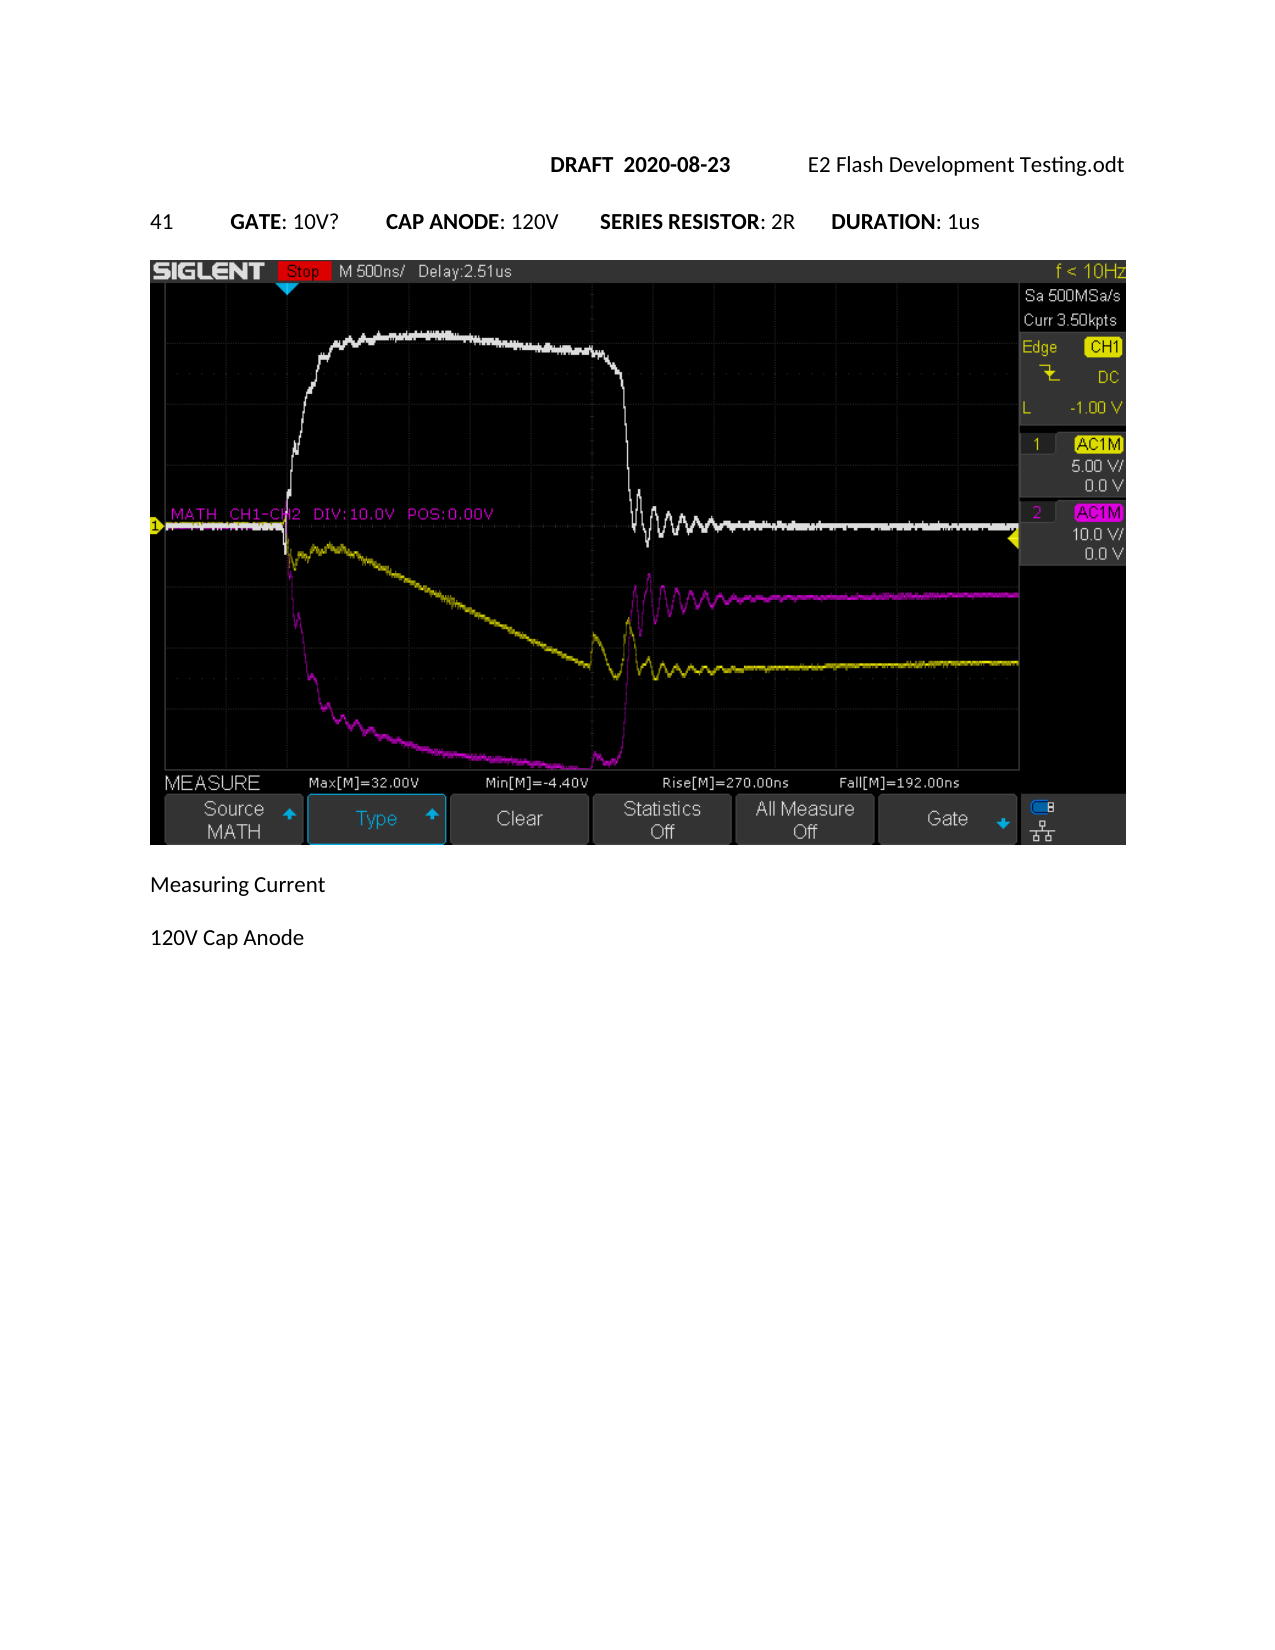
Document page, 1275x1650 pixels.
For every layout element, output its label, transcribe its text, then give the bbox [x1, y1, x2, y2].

picture [150, 260, 1126, 845]
text Measuring Current [150, 870, 1125, 898]
picture [309, 796, 444, 843]
text 41 GATE: 10V? CAP ANODE: 120V SERIES RESISTOR: 2R DURATION: 1us [150, 207, 1125, 236]
text 120V Cap Anode [150, 923, 1125, 951]
